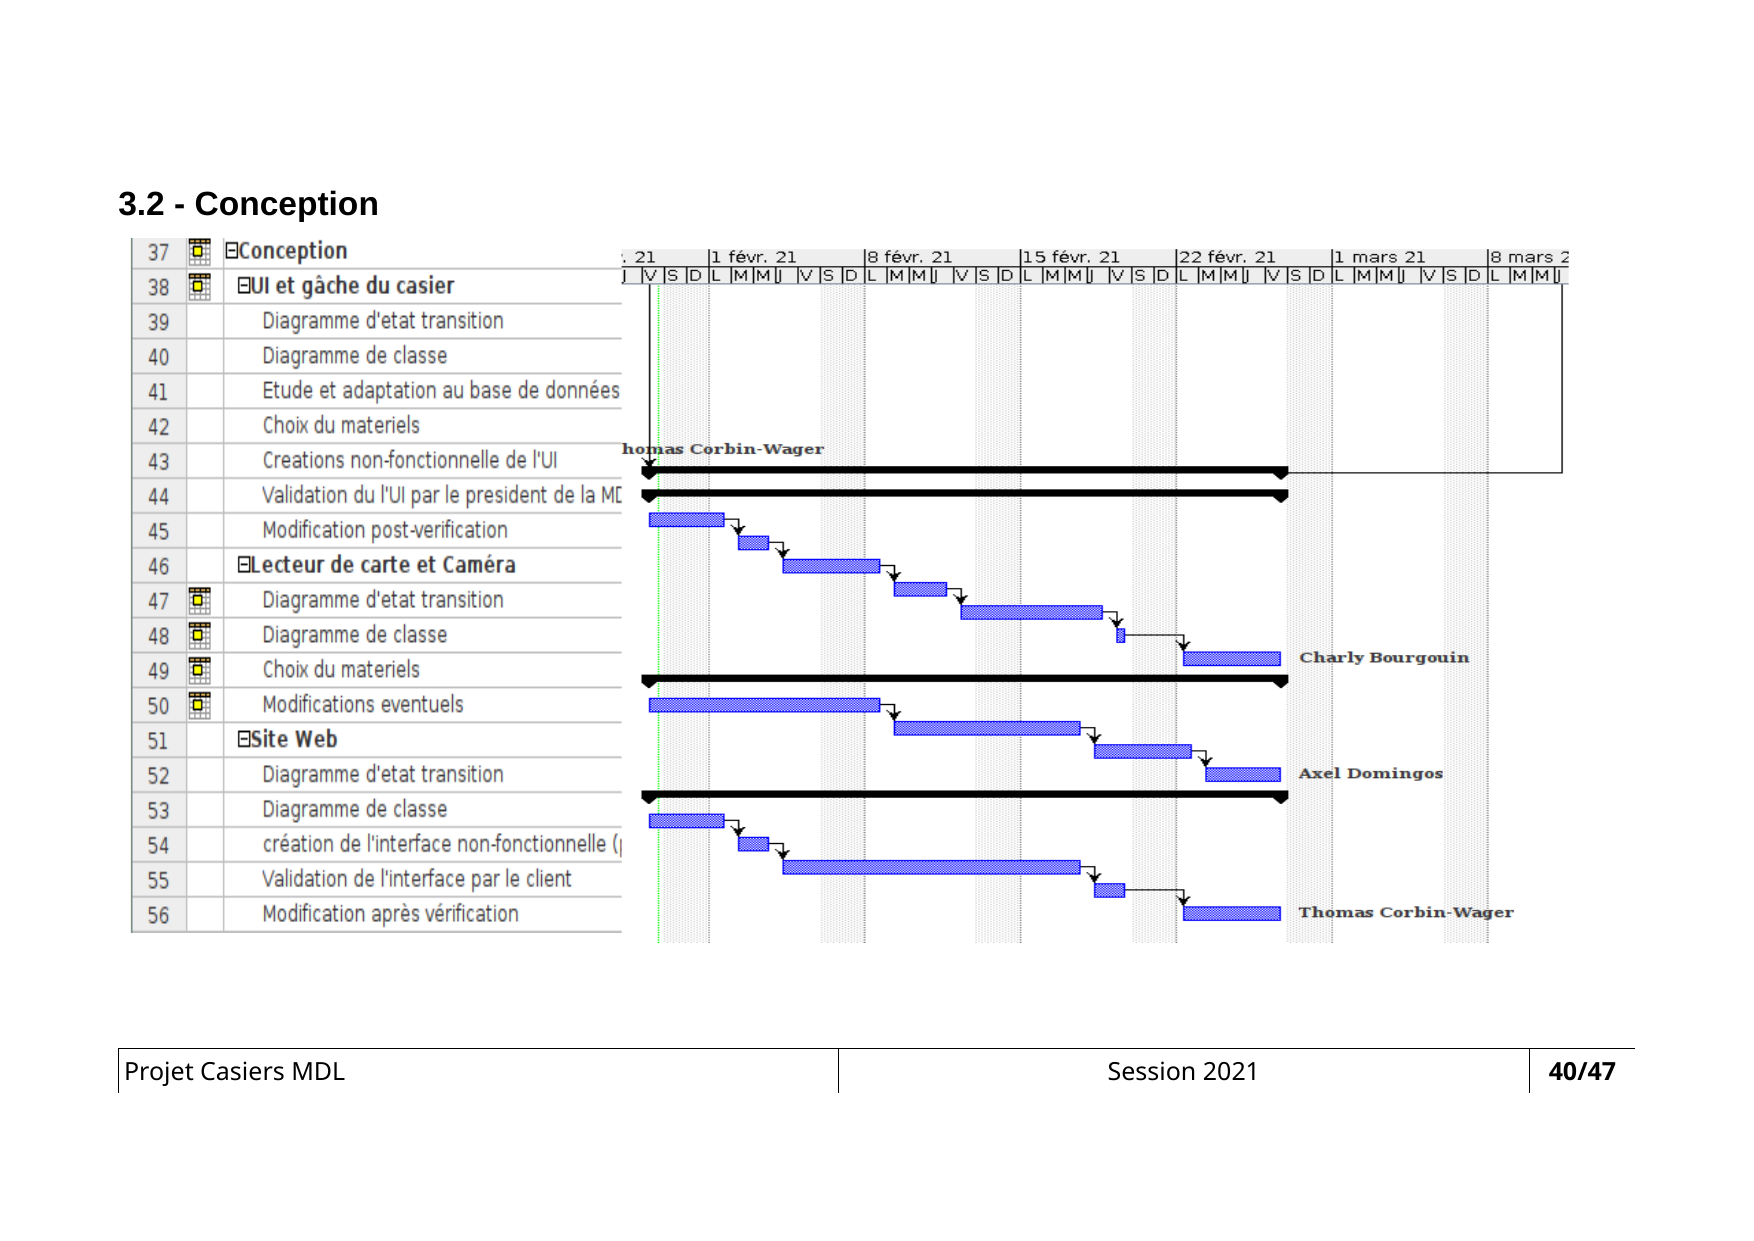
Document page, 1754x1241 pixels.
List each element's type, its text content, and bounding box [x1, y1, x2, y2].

picture [130, 238, 1569, 943]
subtitle 3.2 - Conception [118, 184, 1636, 222]
